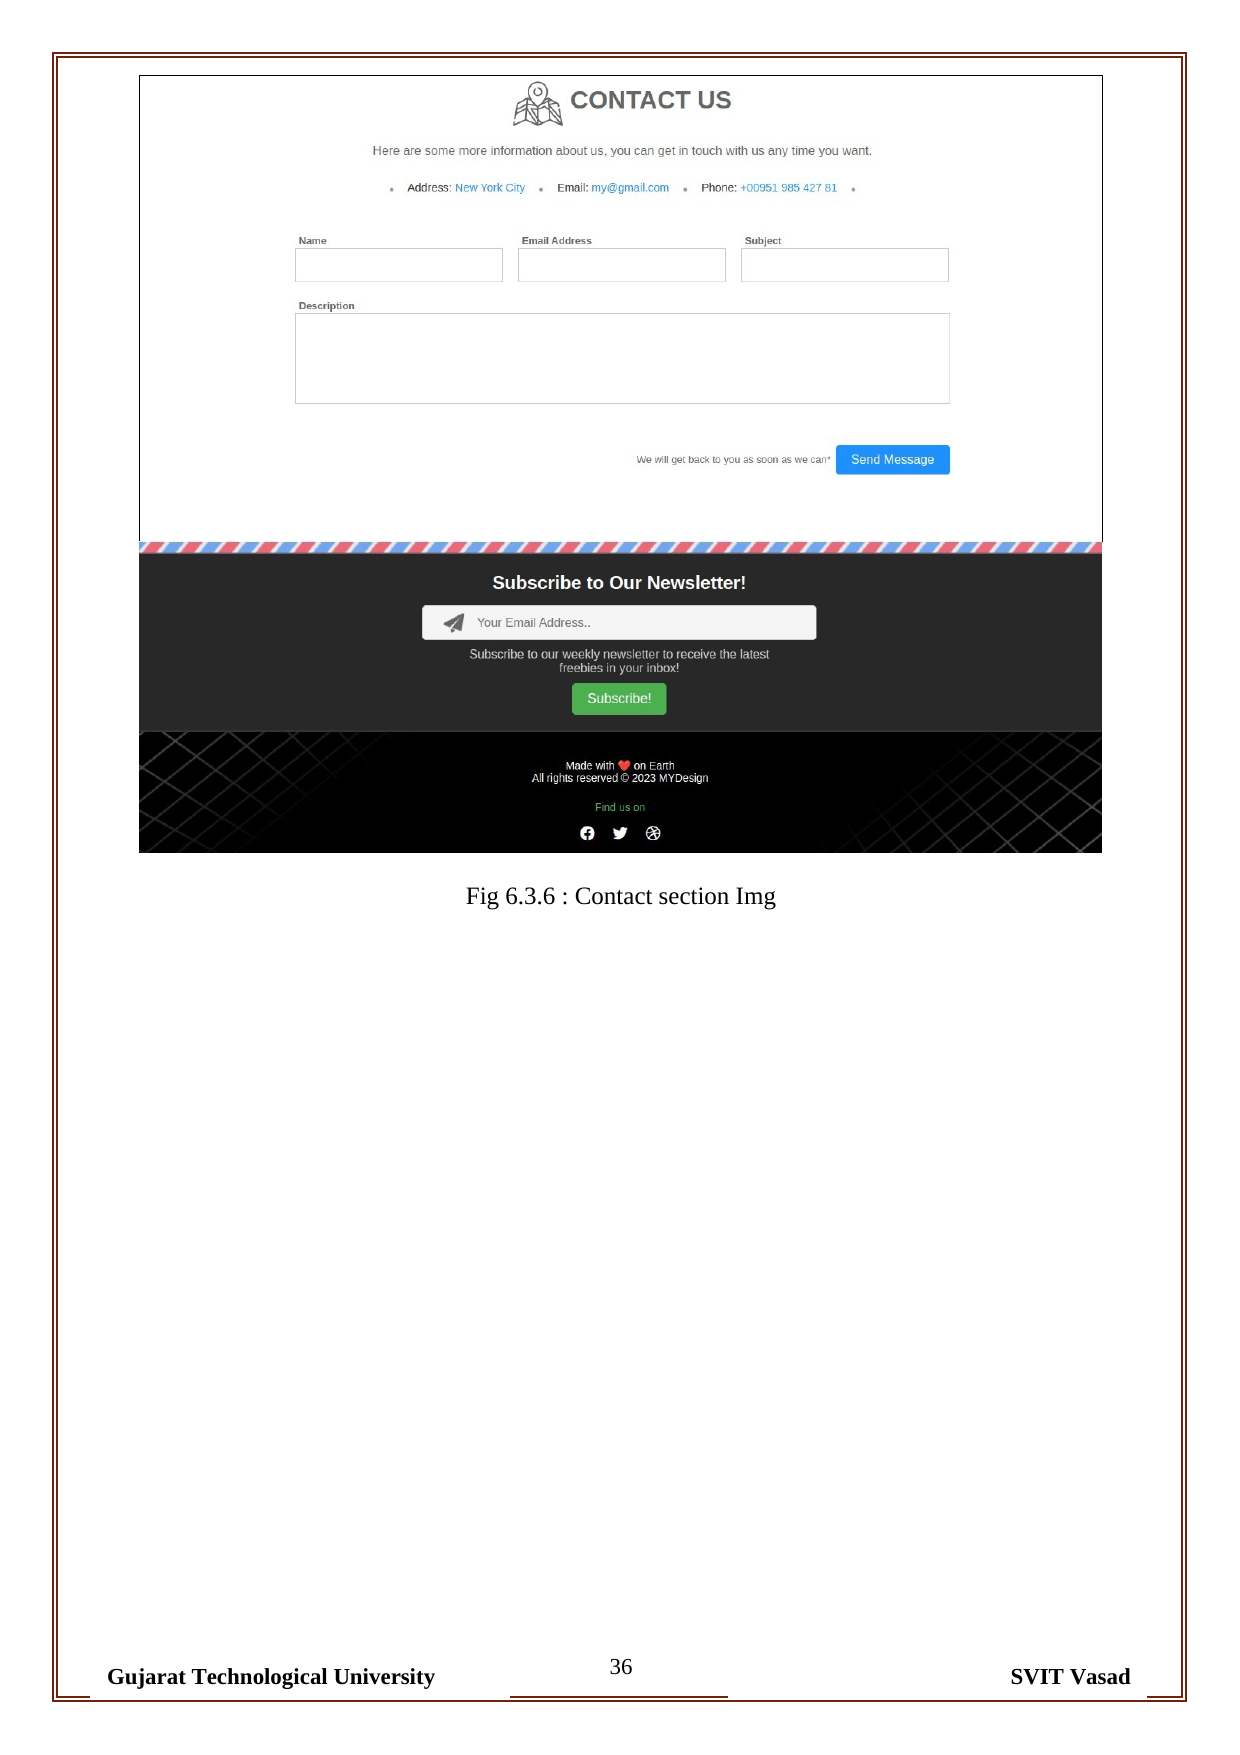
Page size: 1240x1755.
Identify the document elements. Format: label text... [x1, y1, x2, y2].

text Fig 6.3.6 : Contact section Img [139, 881, 1102, 910]
picture [291, 77, 953, 475]
picture [139, 541, 1102, 853]
